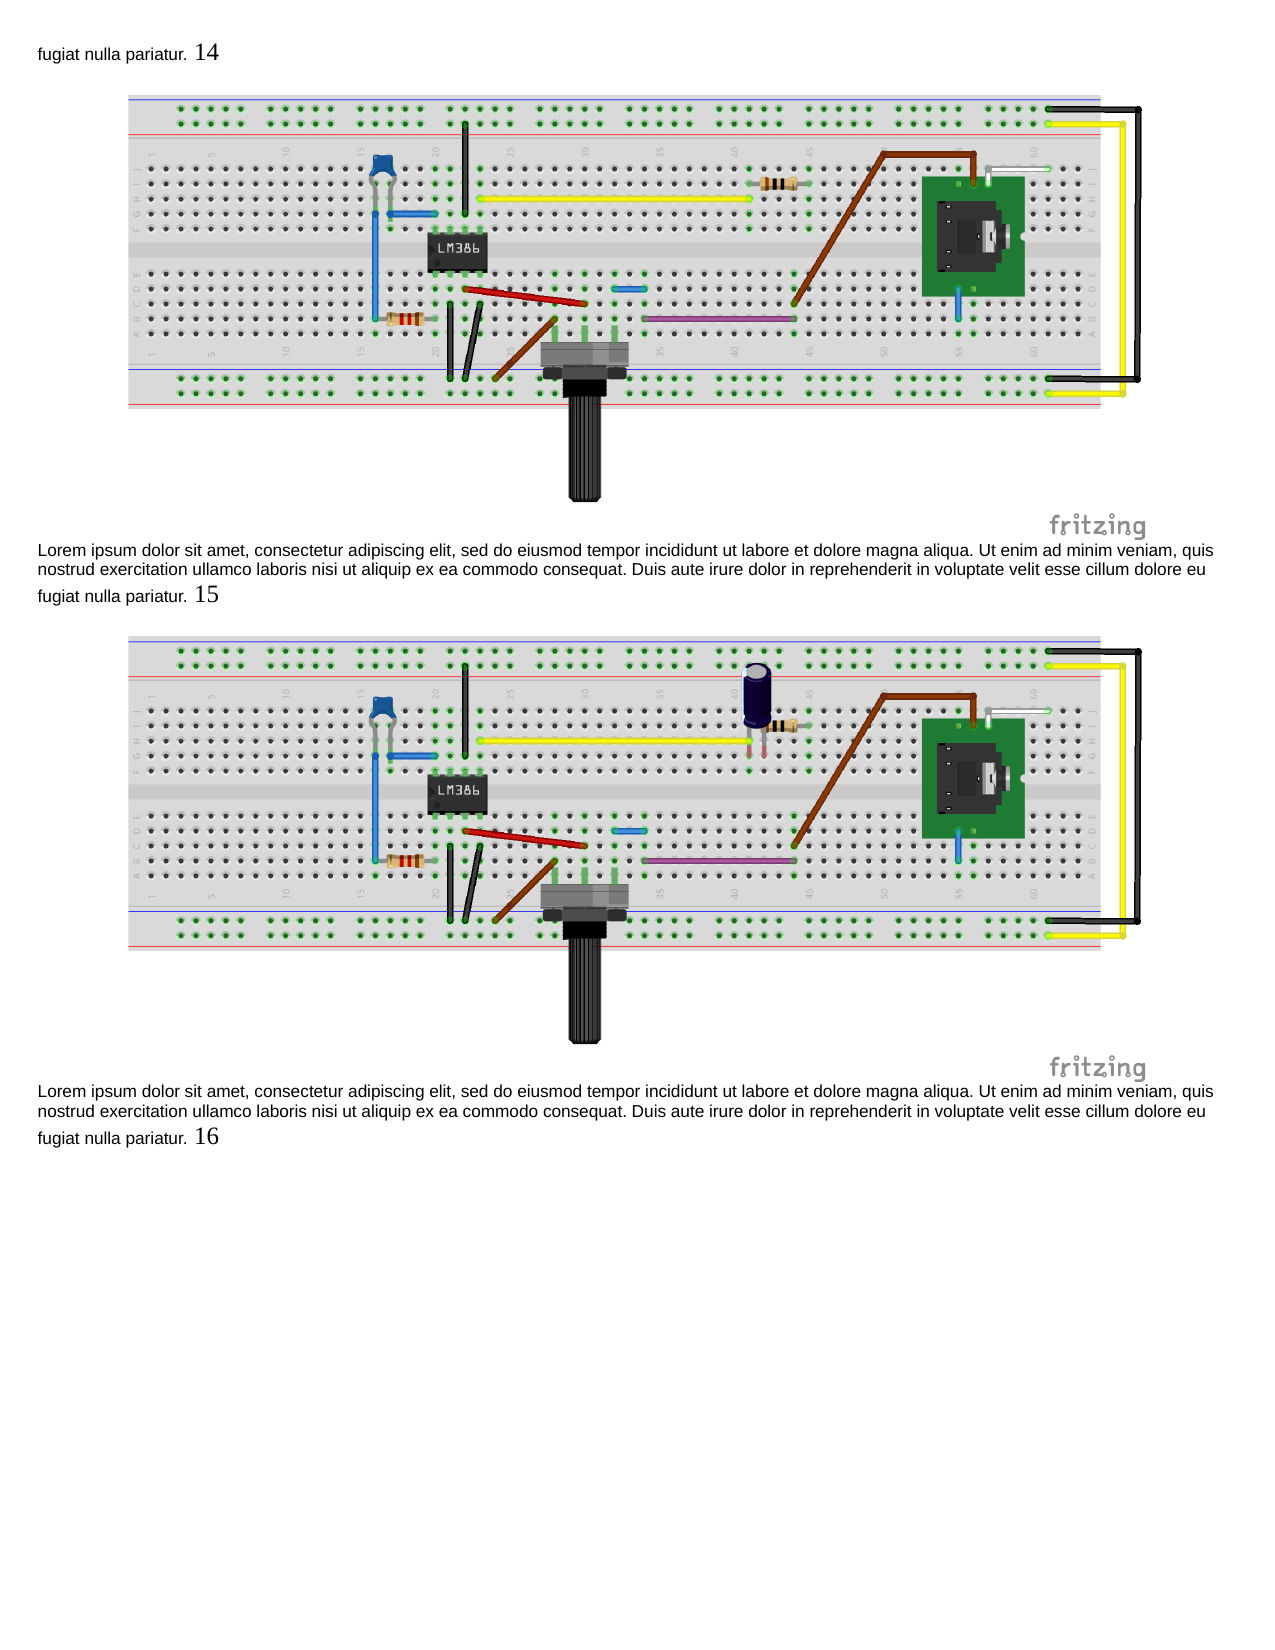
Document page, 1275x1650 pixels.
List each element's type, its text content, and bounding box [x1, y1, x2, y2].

text Lorem ipsum dolor sit amet, consectetur adipiscing elit, sed do eiusmod tempor incididunt ut labore et dolore magna aliqua. Ut enim ad minim veniam, quis nostrud exercitation ullamco laboris nisi ut aliquip ex ea commodo consequat. Duis aute irure dolor in reprehenderit in voluptate velit esse cillum dolore eu fugiat nulla pariatur. 15 [37, 95, 1237, 608]
picture [128, 636, 1147, 1082]
picture [128, 95, 1147, 540]
text fugiat nulla pariatur. 14 [37, 37, 1237, 66]
text Lorem ipsum dolor sit amet, consectetur adipiscing elit, sed do eiusmod tempor incididunt ut labore et dolore magna aliqua. Ut enim ad minim veniam, quis nostrud exercitation ullamco laboris nisi ut aliquip ex ea commodo consequat. Duis aute irure dolor in reprehenderit in voluptate velit esse cillum dolore eu fugiat nulla pariatur. 16 [37, 637, 1237, 1150]
